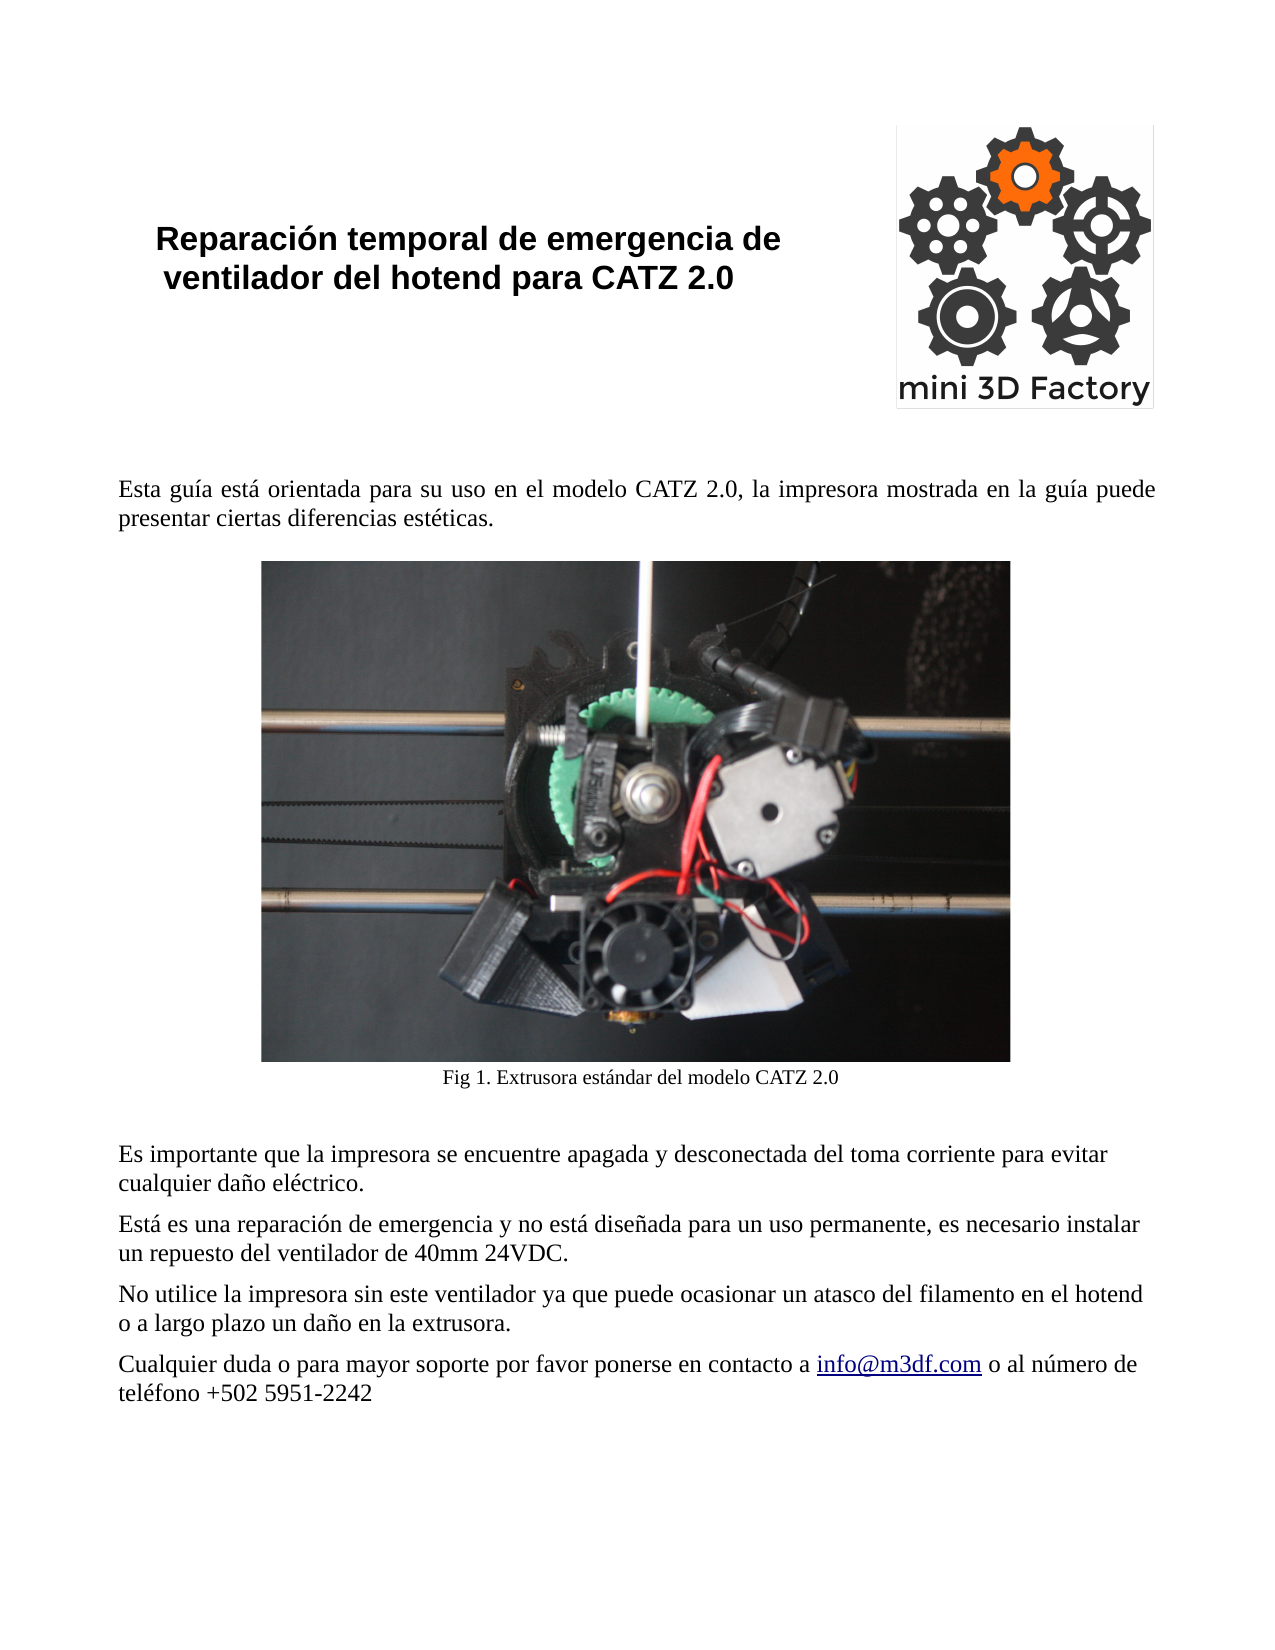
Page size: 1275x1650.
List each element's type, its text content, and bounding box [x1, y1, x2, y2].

text Cualquier duda o para mayor soporte por favor ponerse en contacto a info@m3df.com o al número de teléfono +502 5951-2242 [118, 1349, 1157, 1407]
subtitle Reparación temporal de emergencia de ventilador del hotend para CATZ 2.0 [118, 219, 896, 297]
picture [261, 561, 1011, 1062]
picture [896, 125, 1154, 409]
text No utilice la impresora sin este ventilador ya que puede ocasionar un atasco del filamento en el hotend o a largo plazo un daño en la extrusora. [118, 1279, 1157, 1337]
text Es importante que la impresora se encuentre apagada y desconectada del toma corriente para evitar cualquier daño eléctrico. [118, 1139, 1157, 1197]
text Esta guía está orientada para su uso en el modelo CATZ 2.0, la impresora mostrada en la guía puede presentar ciertas diferencias estéticas. [118, 474, 1157, 532]
text Está es una reparación de emergencia y no está diseñada para un uso permanente, es necesario instalar un repuesto del ventilador de 40mm 24VDC. [118, 1209, 1157, 1267]
text Fig 1. Extrusora estándar del modelo CATZ 2.0 [118, 544, 1157, 1090]
